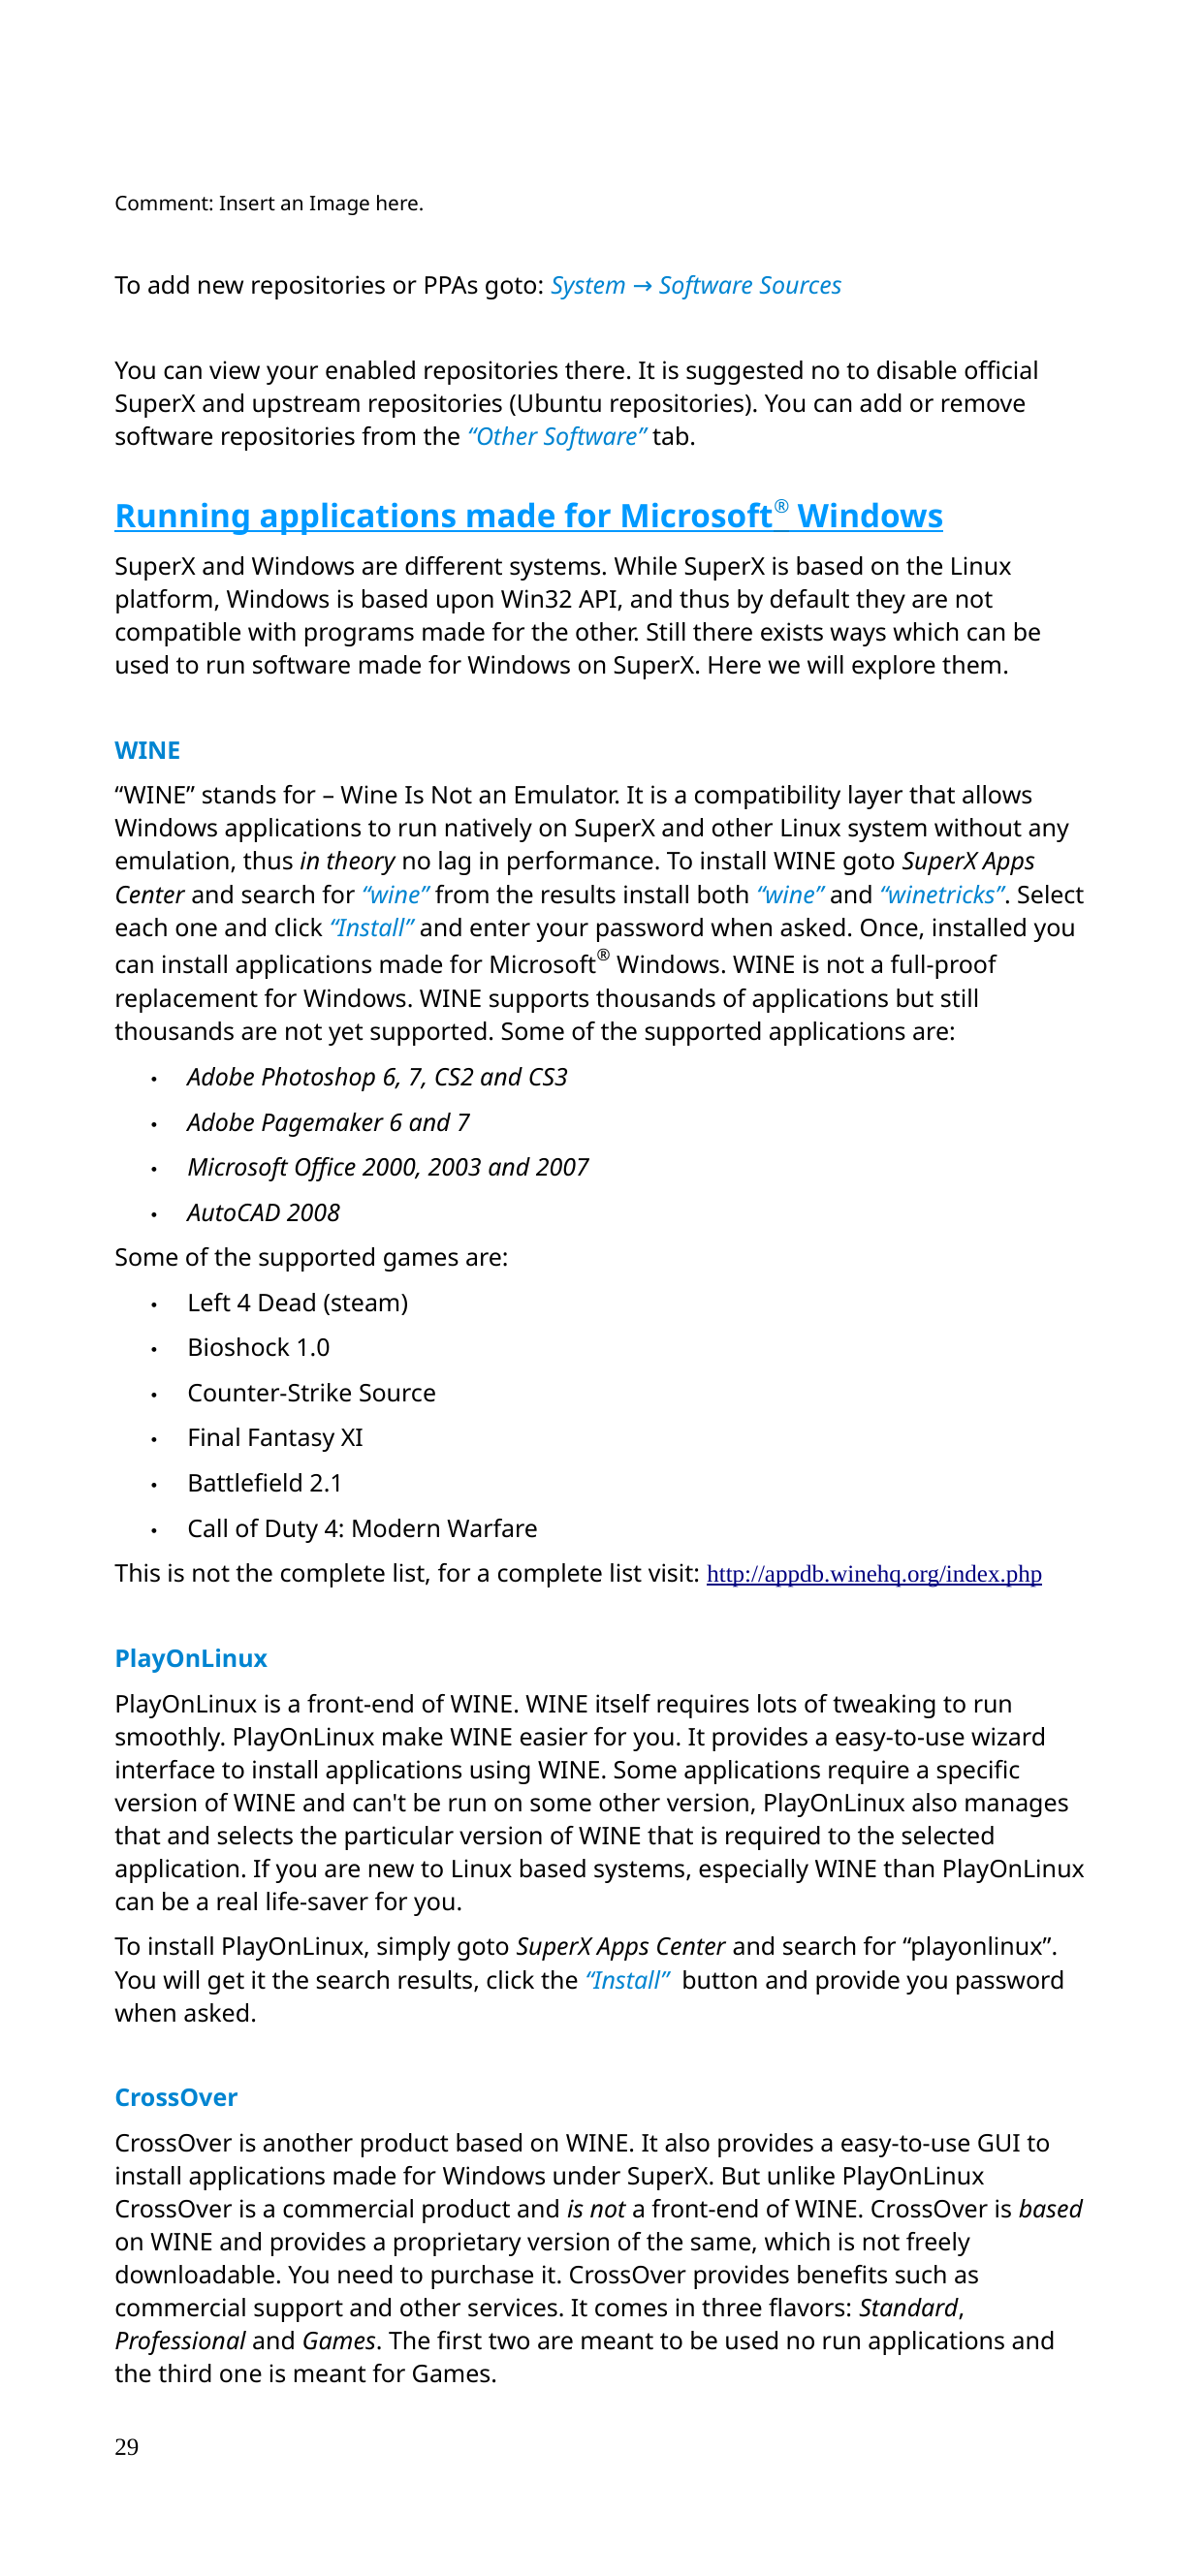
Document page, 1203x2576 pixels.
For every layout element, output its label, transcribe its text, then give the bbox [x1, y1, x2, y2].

text CrossOver [114, 2081, 1088, 2114]
list Bioshock 1.0 [151, 1331, 1088, 1364]
text CrossOver is another product based on WINE. It also provides a easy-to-use GUI to install applications made for Windows under SuperX. But unlike PlayOnLinux CrossOver is a commercial product and is not a front-end of WINE. CrossOver is based on WINE and provides a proprietary version of the same, which is not freely downloadable. You need to purchase it. CrossOver provides benefits such as commercial support and other services. It comes in three flavors: Standard, Professional and Games. The first two are meant to be used no run applications and the third one is meant for Games. [114, 2126, 1088, 2390]
list Call of Duty 4: Modern Warfare [151, 1511, 1088, 1544]
text Some of the supported games are: [114, 1241, 1088, 1273]
list Adobe Photoshop 6, 7, CS2 and CS3 [151, 1060, 1088, 1093]
text PlayOnLinux [114, 1642, 1088, 1675]
text To add new repositories or PPAs goto: System → Software Sources [114, 268, 1088, 301]
list AutoCAD 2008 [151, 1195, 1088, 1228]
text WINE [114, 733, 1088, 767]
text To install PlayOnLinux, simply goto SuperX Apps Center and search for “playonlinux”. You will get it the search results, click the “Install” button and provide you password when asked. [114, 1930, 1088, 2028]
list Microsoft Office 2000, 2003 and 2007 [151, 1150, 1088, 1183]
list Left 4 Dead (steam) [151, 1285, 1088, 1319]
text You can view your enabled repositories there. It is suggested no to disable official SuperX and upstream repositories (Ubuntu repositories). You can add or remove software repositories from the “Other Software” tab. [114, 354, 1088, 453]
list Battlefield 2.1 [151, 1466, 1088, 1499]
list Counter-Strike Source [151, 1375, 1088, 1409]
list Final Fantasy XI [151, 1421, 1088, 1454]
text Comment: Insert an Image here. [114, 189, 1088, 216]
text SuperX and Windows are different systems. While SuperX is based on the Linux platform, Windows is based upon Win32 API, and thus by default they are not compatible with programs made for the other. Still there exists ways which can be used to run software made for Windows on SuperX. Here we will explore them. [114, 549, 1088, 681]
text “WINE” stands for – Wine Is Not an Emulator. It is a compatibility layer that allows Windows applications to run natively on SuperX and other Linux system without any emulation, thus in theory no lag in performance. To install WINE goto SuperX Apps Center and search for “wine” from the results install both “wine” and “winetricks”. Select each one and click “Install” and enter your password when asked. Once, installed you can install applications made for Microsoft® Windows. WINE is not a full-proof replacement for Windows. WINE supports thousands of applications but still thousands are not yet supported. Some of the supported applications are: [114, 778, 1088, 1048]
list Adobe Pagemaker 6 and 7 [151, 1105, 1088, 1138]
text This is not the complete list, for a complete list visit: http://appdb.winehq.org/index.php [114, 1556, 1088, 1589]
subtitle Running applications made for Microsoft® Windows [114, 493, 1088, 537]
text PlayOnLinux is a front-end of WINE. WINE itself requires lots of tweaking to run smoothly. PlayOnLinux make WINE easier for you. It provides a easy-to-use wizard interface to install applications using WINE. Some applications require a specific version of WINE and can't be run on some other version, PlayOnLinux also manages that and selects the particular version of WINE that is required to the selected application. If you are new to Linux based systems, especially WINE than PlayOnLinux can be a real life-saver for you. [114, 1686, 1088, 1918]
